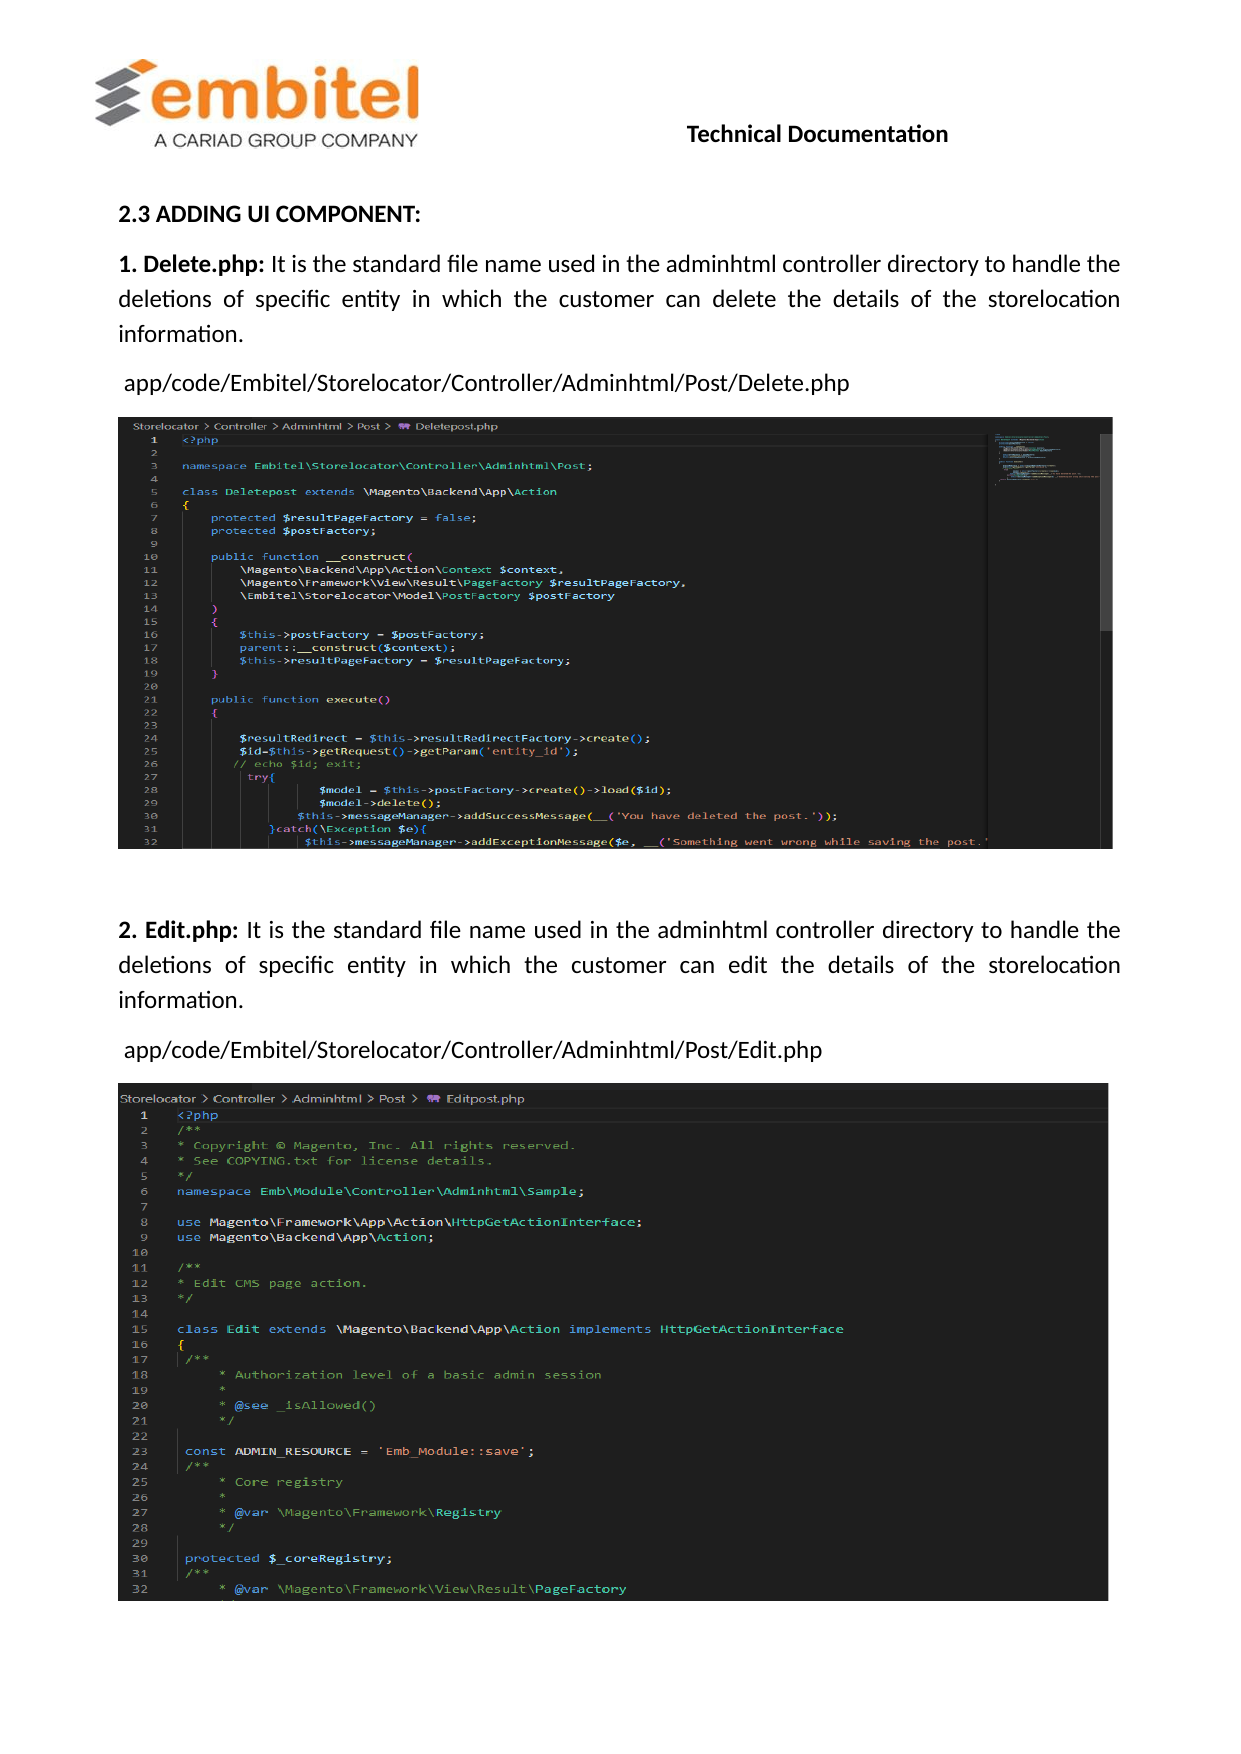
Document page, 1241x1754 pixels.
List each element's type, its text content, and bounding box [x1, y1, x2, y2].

text 2.3 ADDING UI COMPONENT: [118, 198, 1122, 229]
text app/code/Embitel/Storelocator/Controller/Adminhtml/Post/Delete.php [118, 367, 1122, 398]
text Technical Documentation [419, 118, 1122, 149]
picture [95, 59, 419, 149]
text app/code/Embitel/Storelocator/Controller/Adminhtml/Post/Edit.php [118, 1034, 1122, 1065]
text 1. Delete.php: It is the standard file name used in the adminhtml controller directory to handle the deletions of specific entity in which the customer can delete the details of the storelocation information. [118, 248, 1122, 348]
picture [118, 417, 1113, 849]
picture [118, 1083, 1109, 1601]
text 2. Edit.php: It is the standard file name used in the adminhtml controller directory to handle the deletions of specific entity in which the customer can edit the details of the storelocation information. [118, 915, 1122, 1015]
